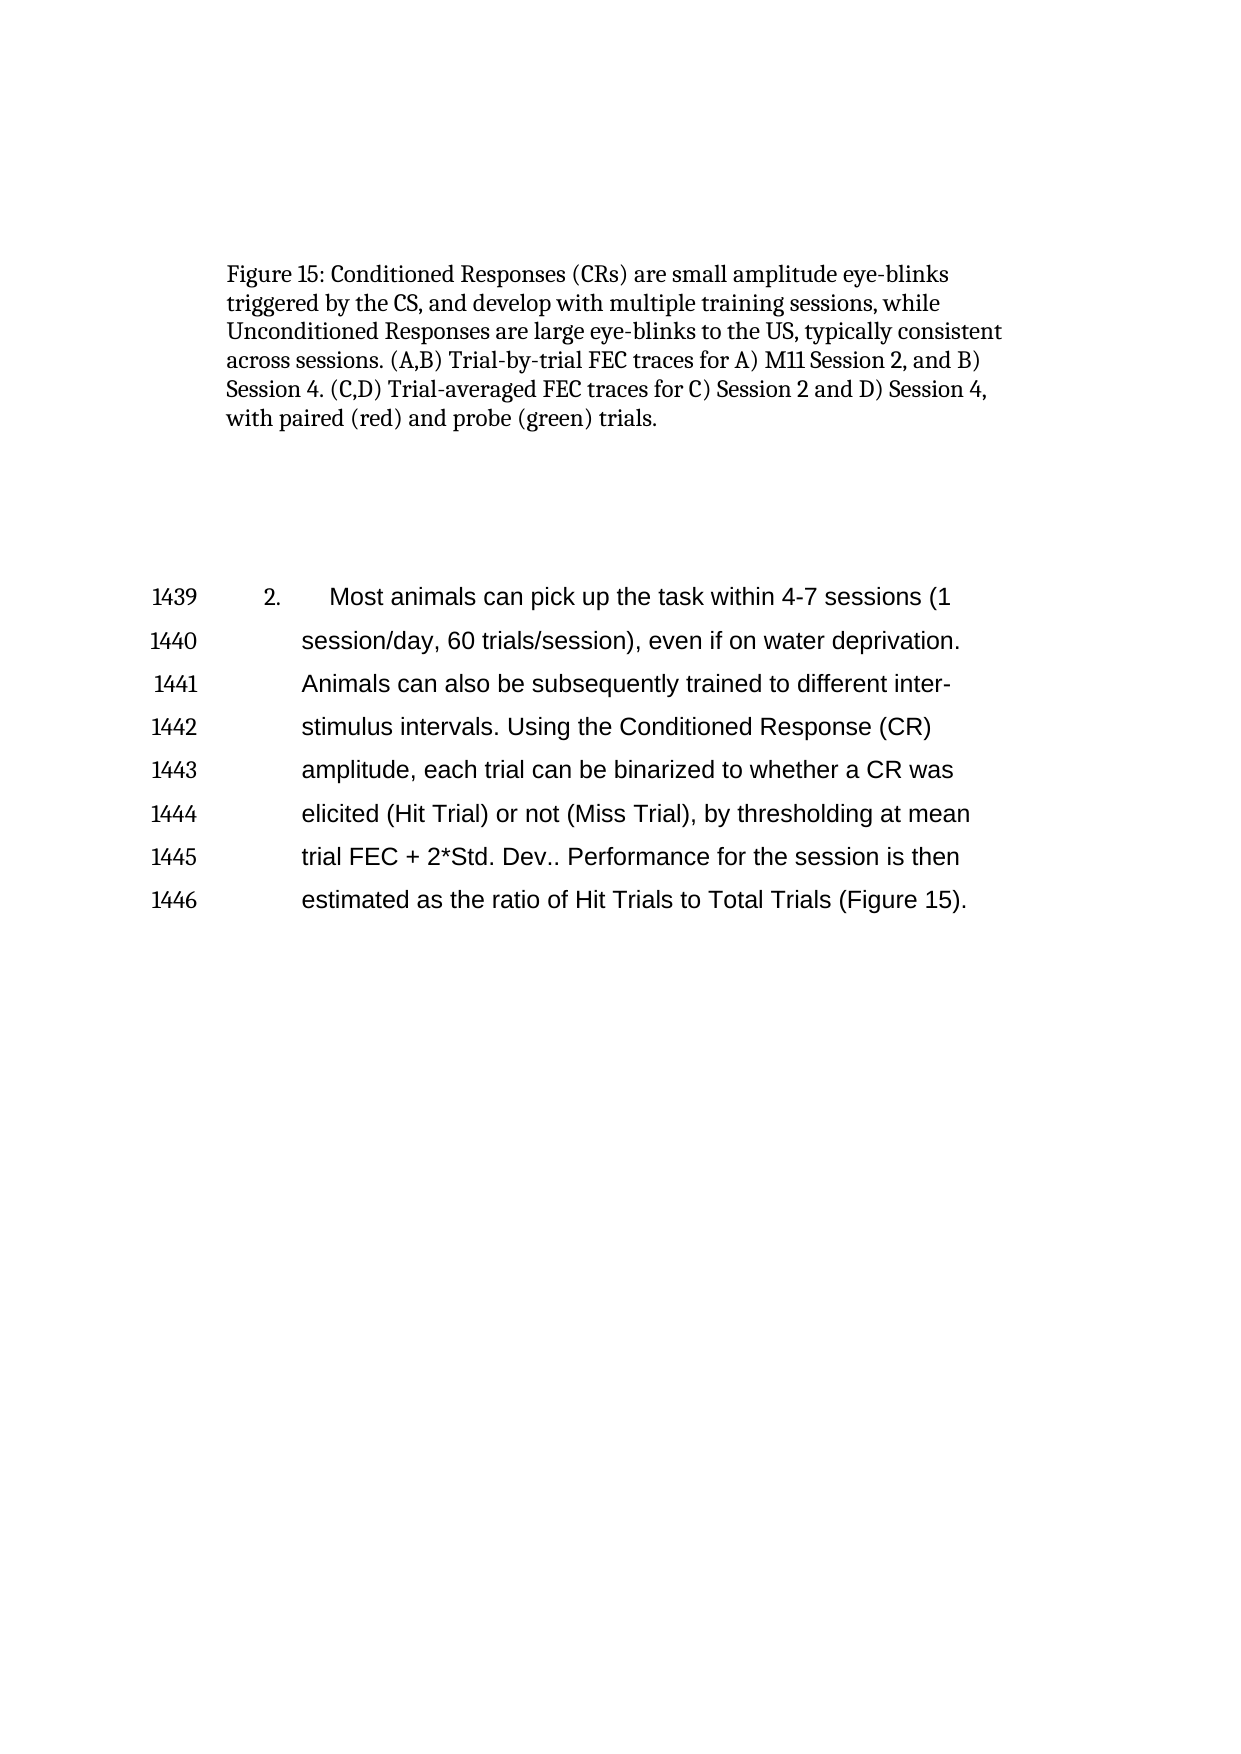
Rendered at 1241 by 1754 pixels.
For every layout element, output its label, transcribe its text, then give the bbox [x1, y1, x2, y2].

list Most animals can pick up the task within 4-7 sessions (1 session/day, 60 trials/session), even if on water deprivation. Animals can also be subsequently trained to different inter-stimulus intervals. Using the Conditioned Response (CR) amplitude, each trial can be binarized to whether a CR was elicited (Hit Trial) or not (Miss Trial), by thresholding at mean trial FEC + 2*Std. Dev.. Performance for the session is then estimated as the ratio of Hit Trials to Total Trials (Figure 15). [264, 582, 1014, 914]
text Figure 15: Conditioned Responses (CRs) are small amplitude eye-blinks triggered by the CS, and develop with multiple training sessions, while Unconditioned Responses are large eye-blinks to the US, typically consistent across sessions. (A,B) Trial-by-trial FEC traces for A) M11 Session 2, and B) Session 4. (C,D) Trial-averaged FEC traces for C) Session 2 and D) Session 4, with paired (red) and probe (green) trials. [226, 260, 1014, 432]
